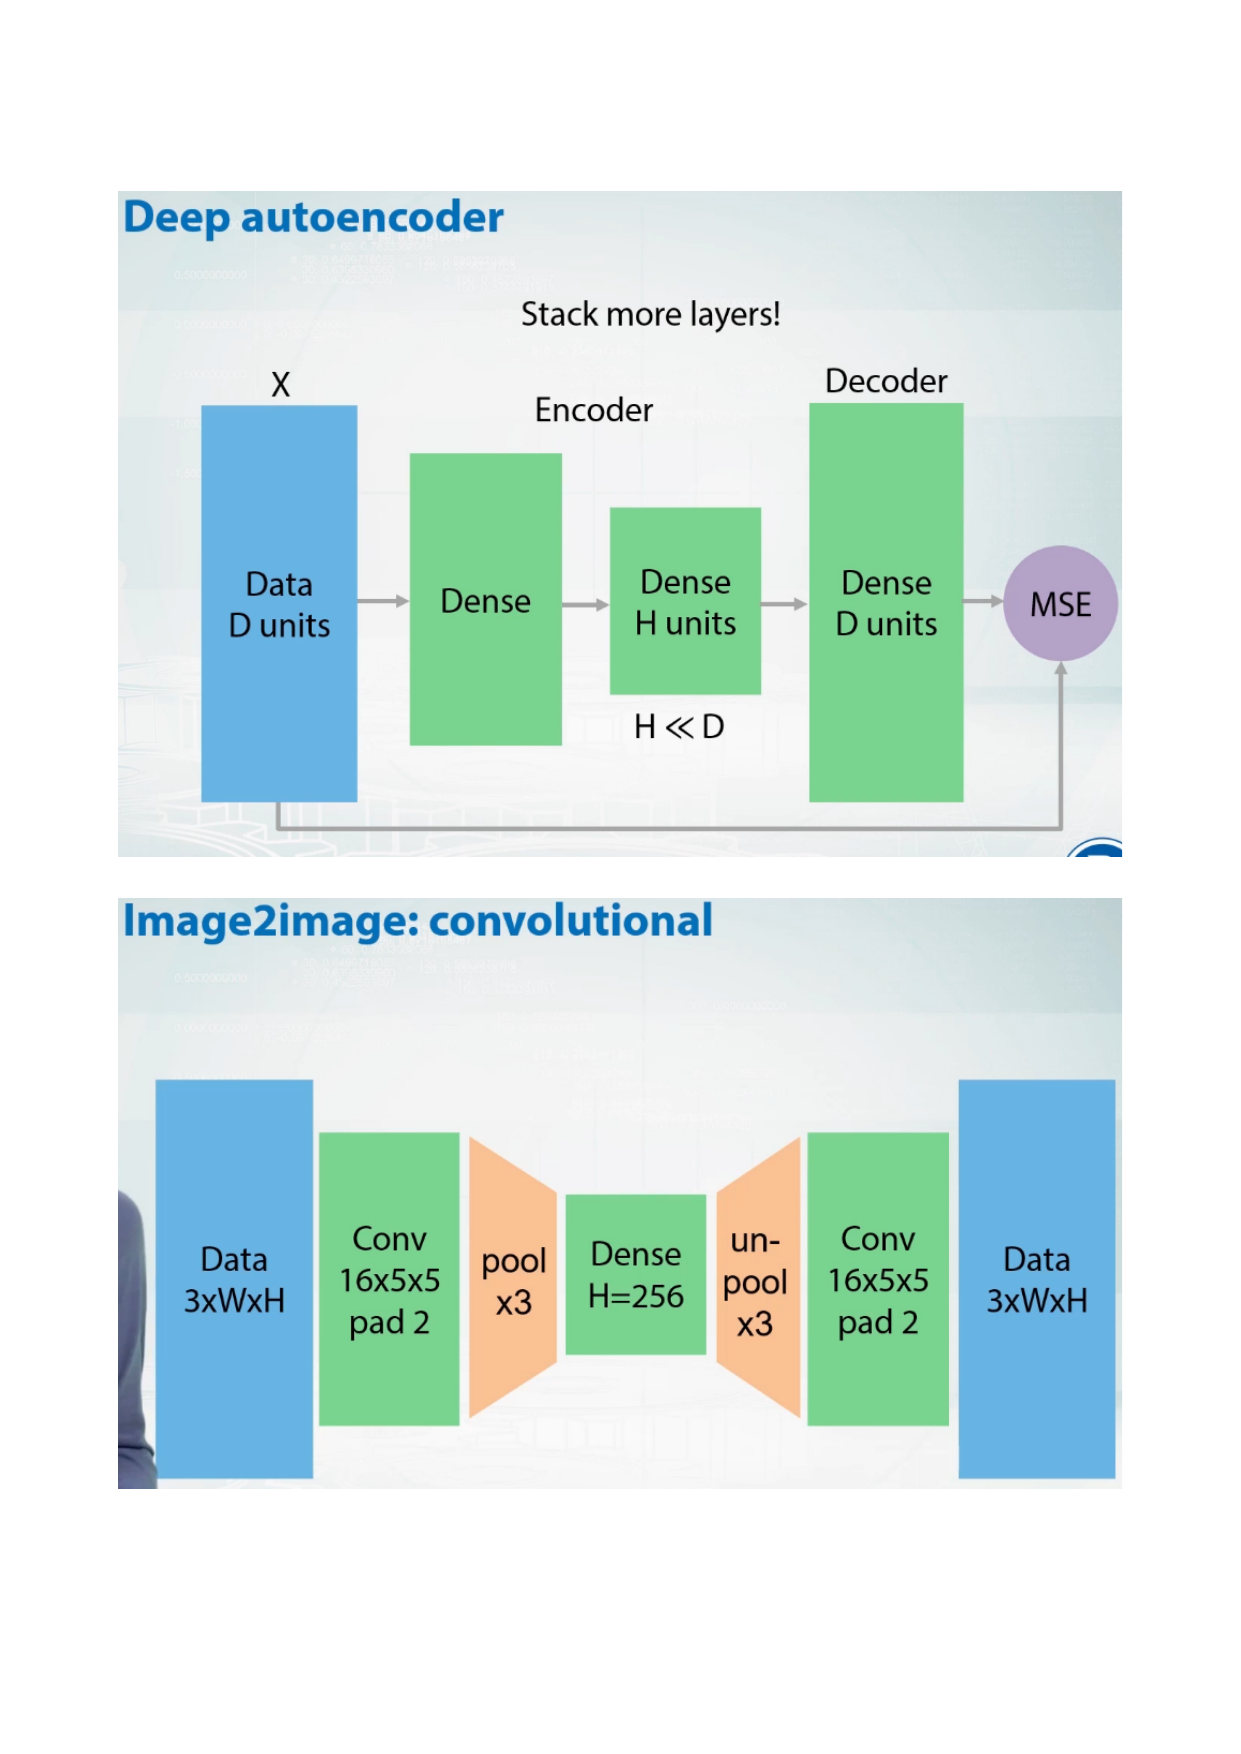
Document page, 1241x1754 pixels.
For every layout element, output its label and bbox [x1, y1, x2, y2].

picture [118, 898, 1123, 1489]
picture [118, 191, 1123, 857]
